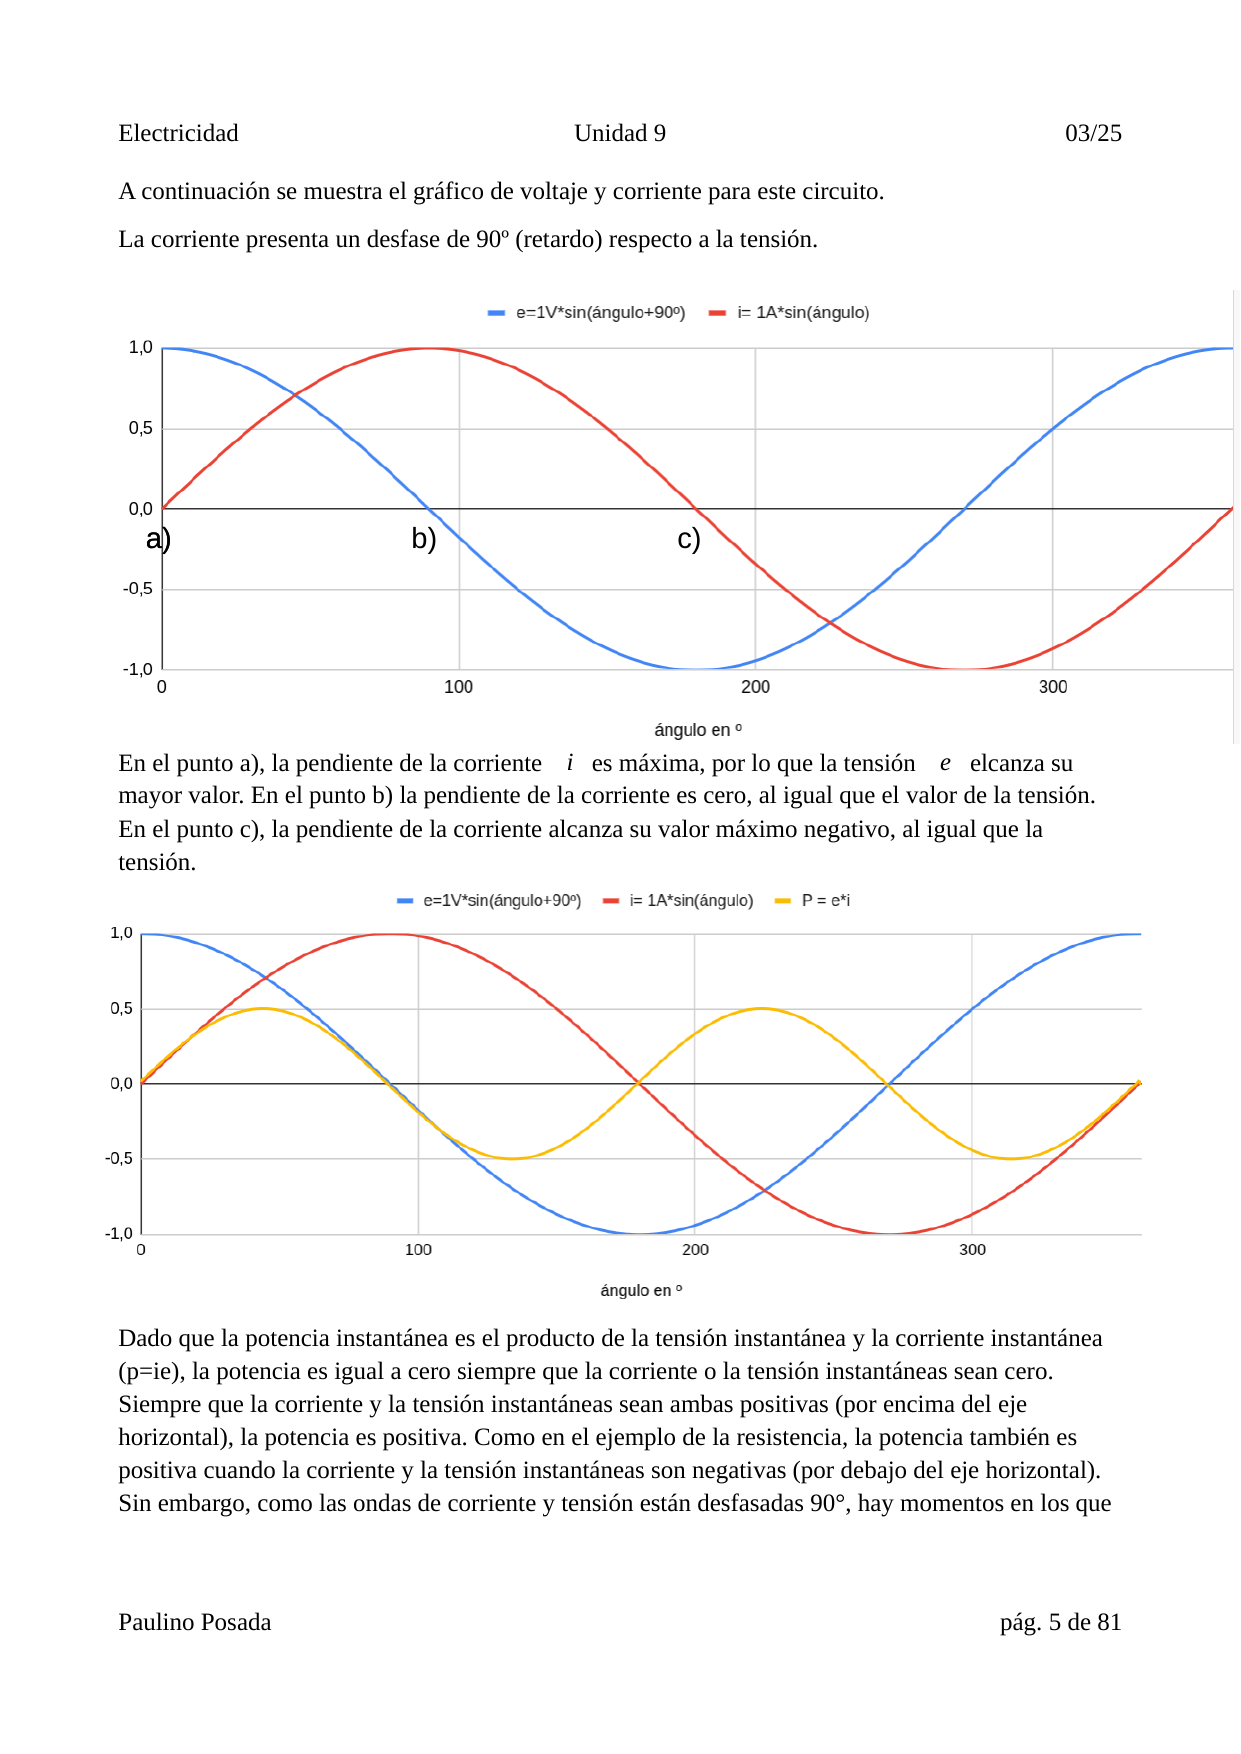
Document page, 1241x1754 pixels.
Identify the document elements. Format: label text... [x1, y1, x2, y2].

text Dado que la potencia instantánea es el producto de la tensión instantánea y la corriente instantánea (p=ie), la potencia es igual a cero siempre que la corriente o la tensión instantáneas sean cero. Siempre que la corriente y la tensión instantáneas sean ambas positivas (por encima del eje horizontal), la potencia es positiva. Como en el ejemplo de la resistencia, la potencia también es positiva cuando la corriente y la tensión instantáneas son negativas (por debajo del eje horizontal). Sin embargo, como las ondas de corriente y tensión están desfasadas 90°, hay momentos en los que [118, 1323, 1122, 1517]
text En el punto a), la pendiente de la corriente es máxima, por lo que la tensión elcanza su mayor valor. En el punto b) la pendiente de la corriente es cero, al igual que el valor de la tensión. En el punto c), la pendiente de la corriente alcanza su valor máximo negativo, al igual que la tensión. [118, 748, 1122, 875]
text La corriente presenta un desfase de 90º (retardo) respecto a la tensión. [118, 224, 1122, 253]
picture [103, 883, 1154, 1307]
text A continuación se muestra el gráfico de voltaje y corriente para este circuito. [118, 176, 1122, 205]
picture [118, 290, 1241, 744]
